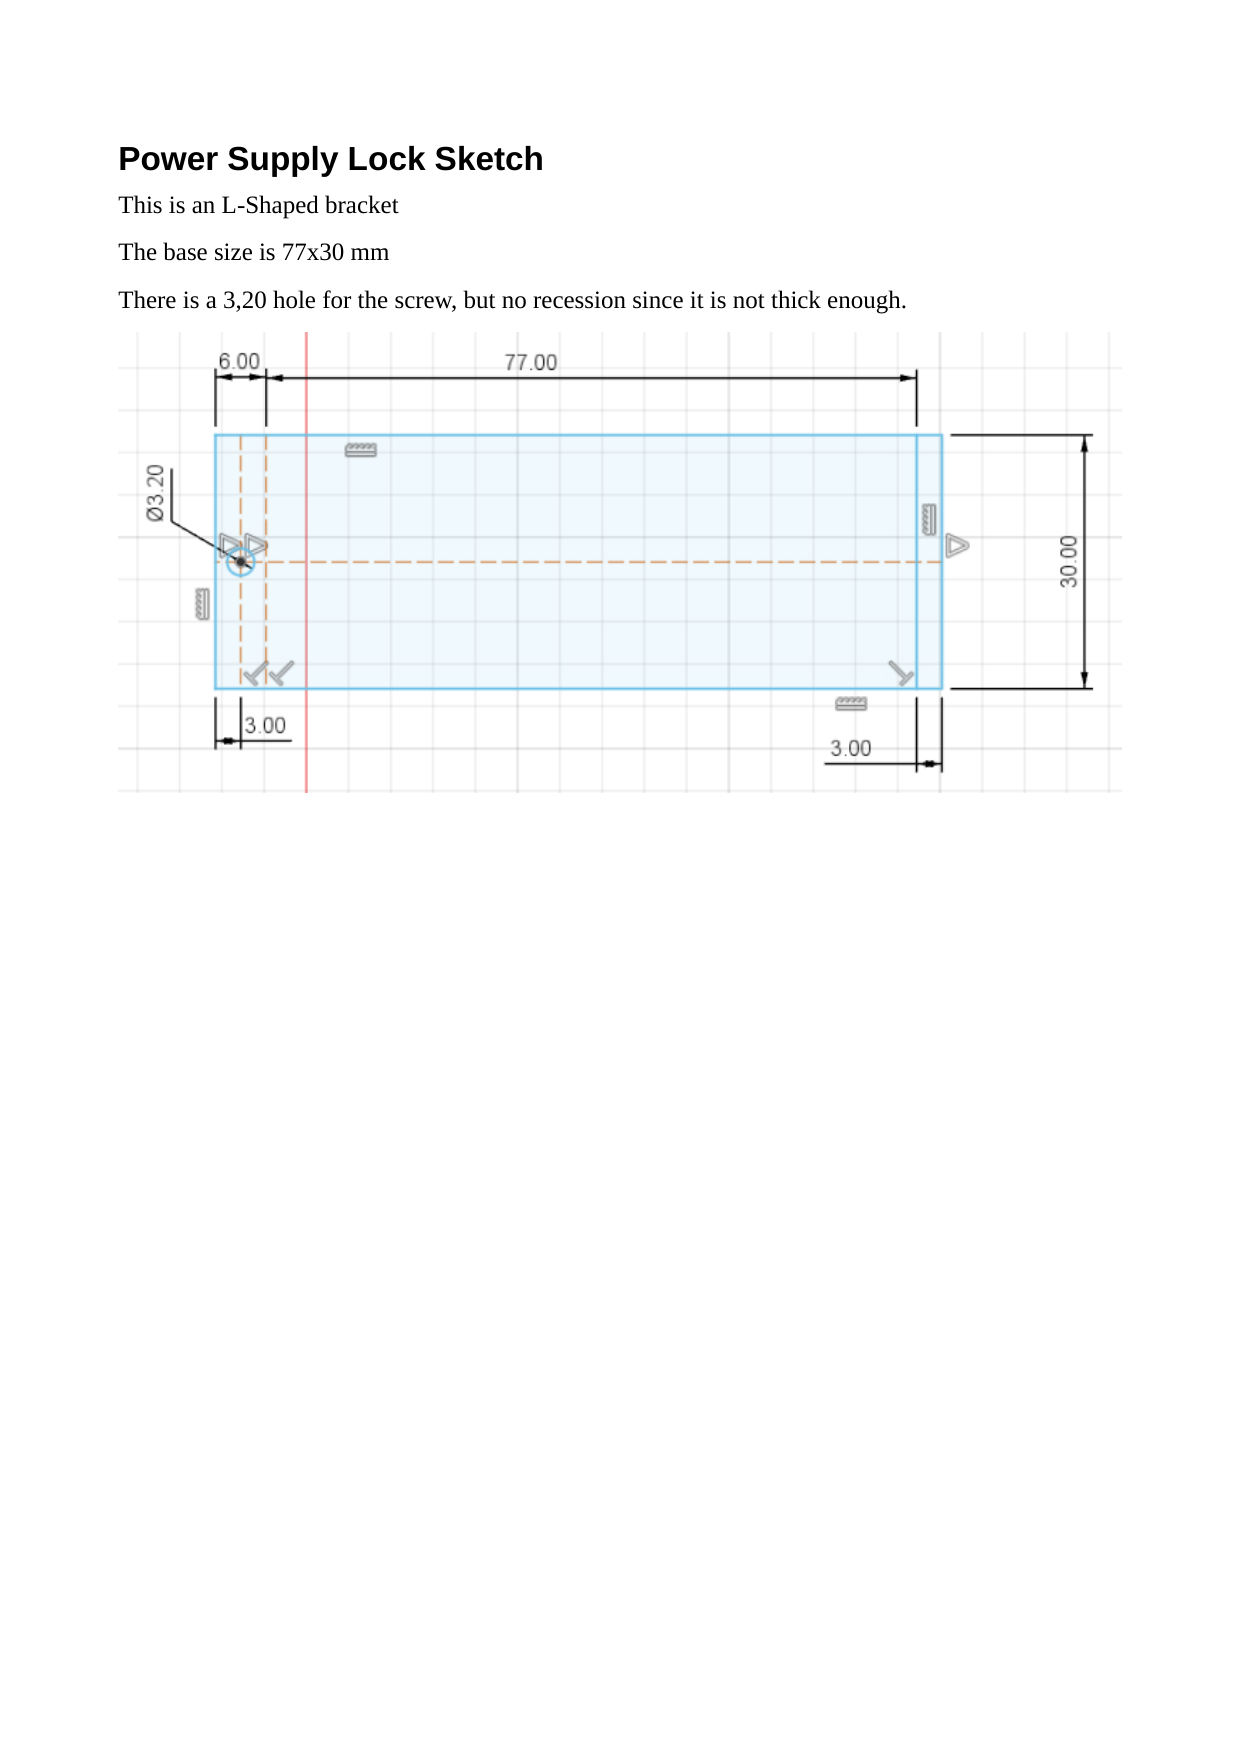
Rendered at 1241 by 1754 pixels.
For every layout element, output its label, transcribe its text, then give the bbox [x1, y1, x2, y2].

text This is an L-Shaped bracket [118, 190, 1122, 219]
picture [118, 332, 1123, 793]
text There is a 3,20 hole for the screw, but no recession since it is not thick enough. [118, 285, 1122, 314]
subtitle Power Supply Lock Sketch [118, 139, 1122, 177]
text The base size is 77x30 mm [118, 237, 1122, 266]
